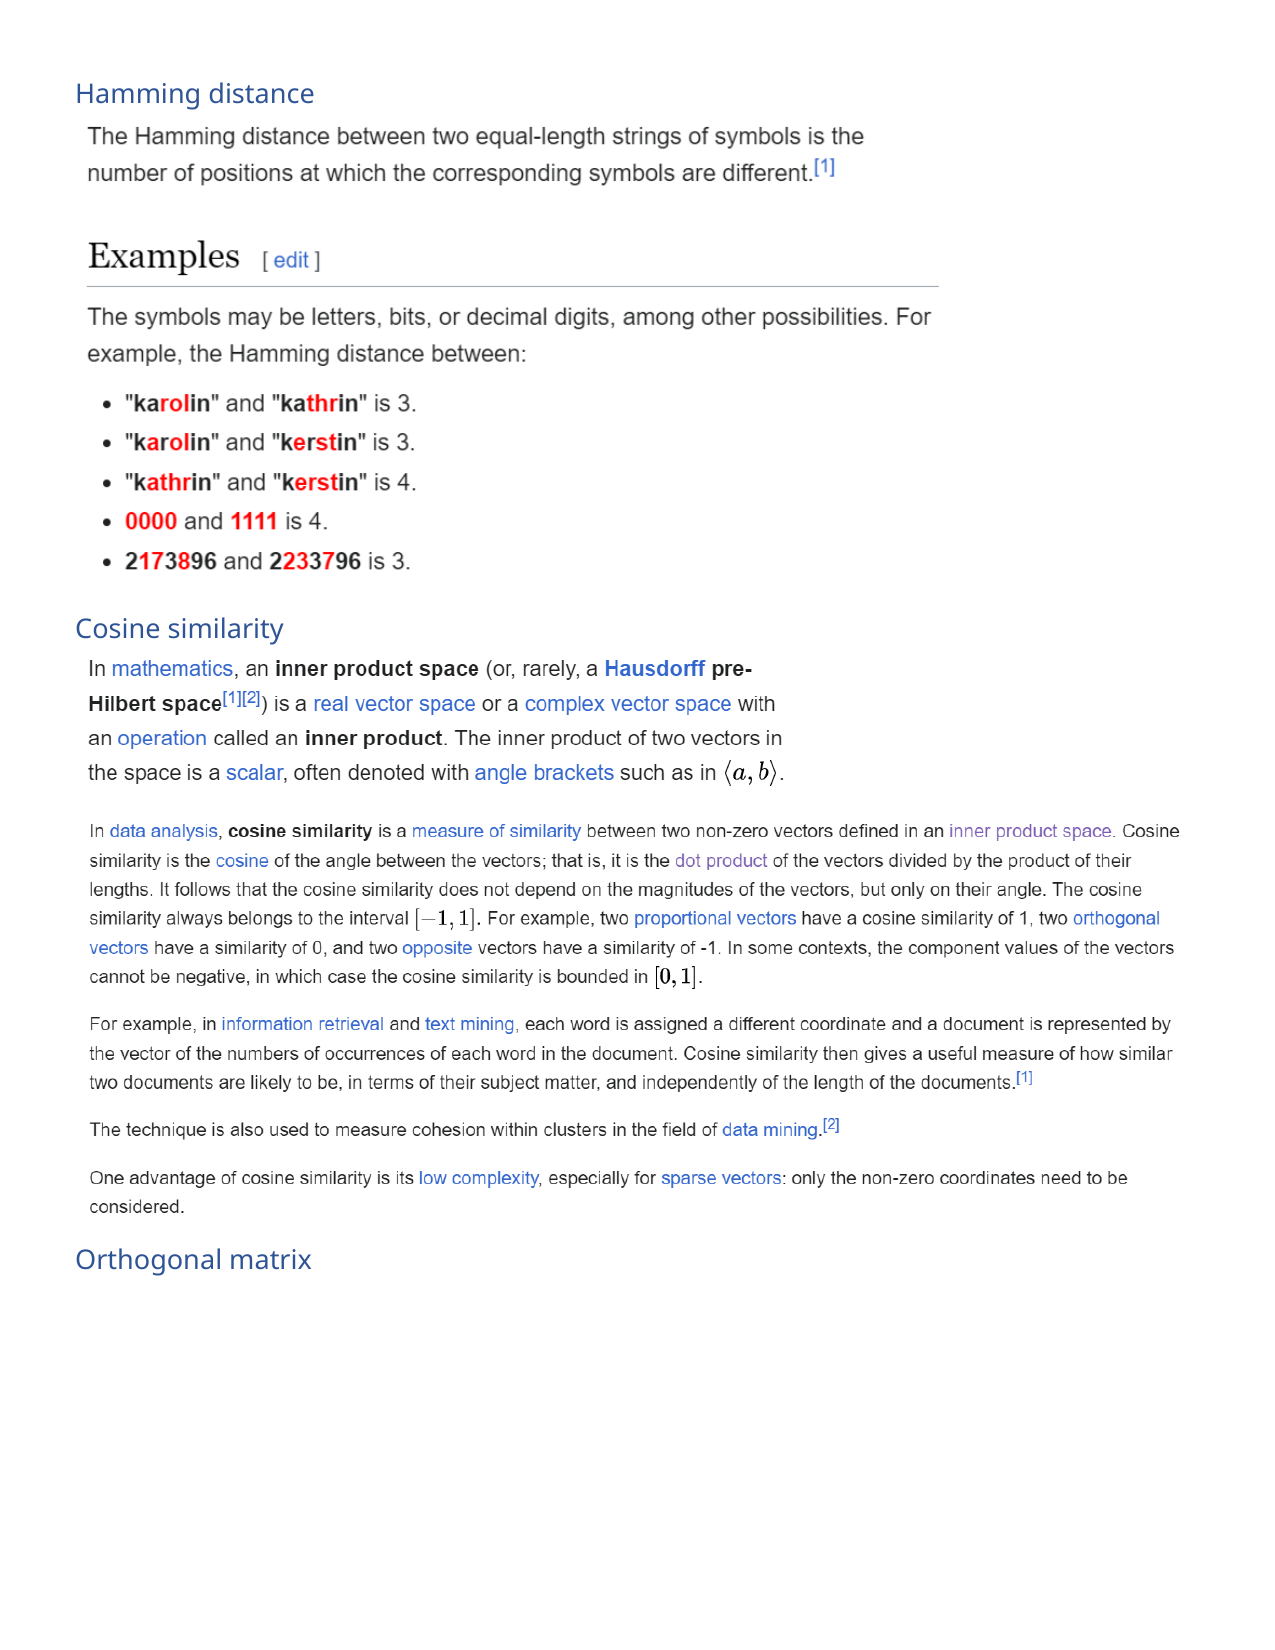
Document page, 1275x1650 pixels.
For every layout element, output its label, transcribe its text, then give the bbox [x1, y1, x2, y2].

picture [75, 649, 797, 791]
picture [75, 809, 1200, 1222]
picture [75, 114, 968, 591]
subtitle Cosine similarity [75, 610, 1200, 647]
subtitle Hamming distance [75, 75, 1200, 112]
subtitle Orthogonal matrix [75, 1240, 1200, 1277]
